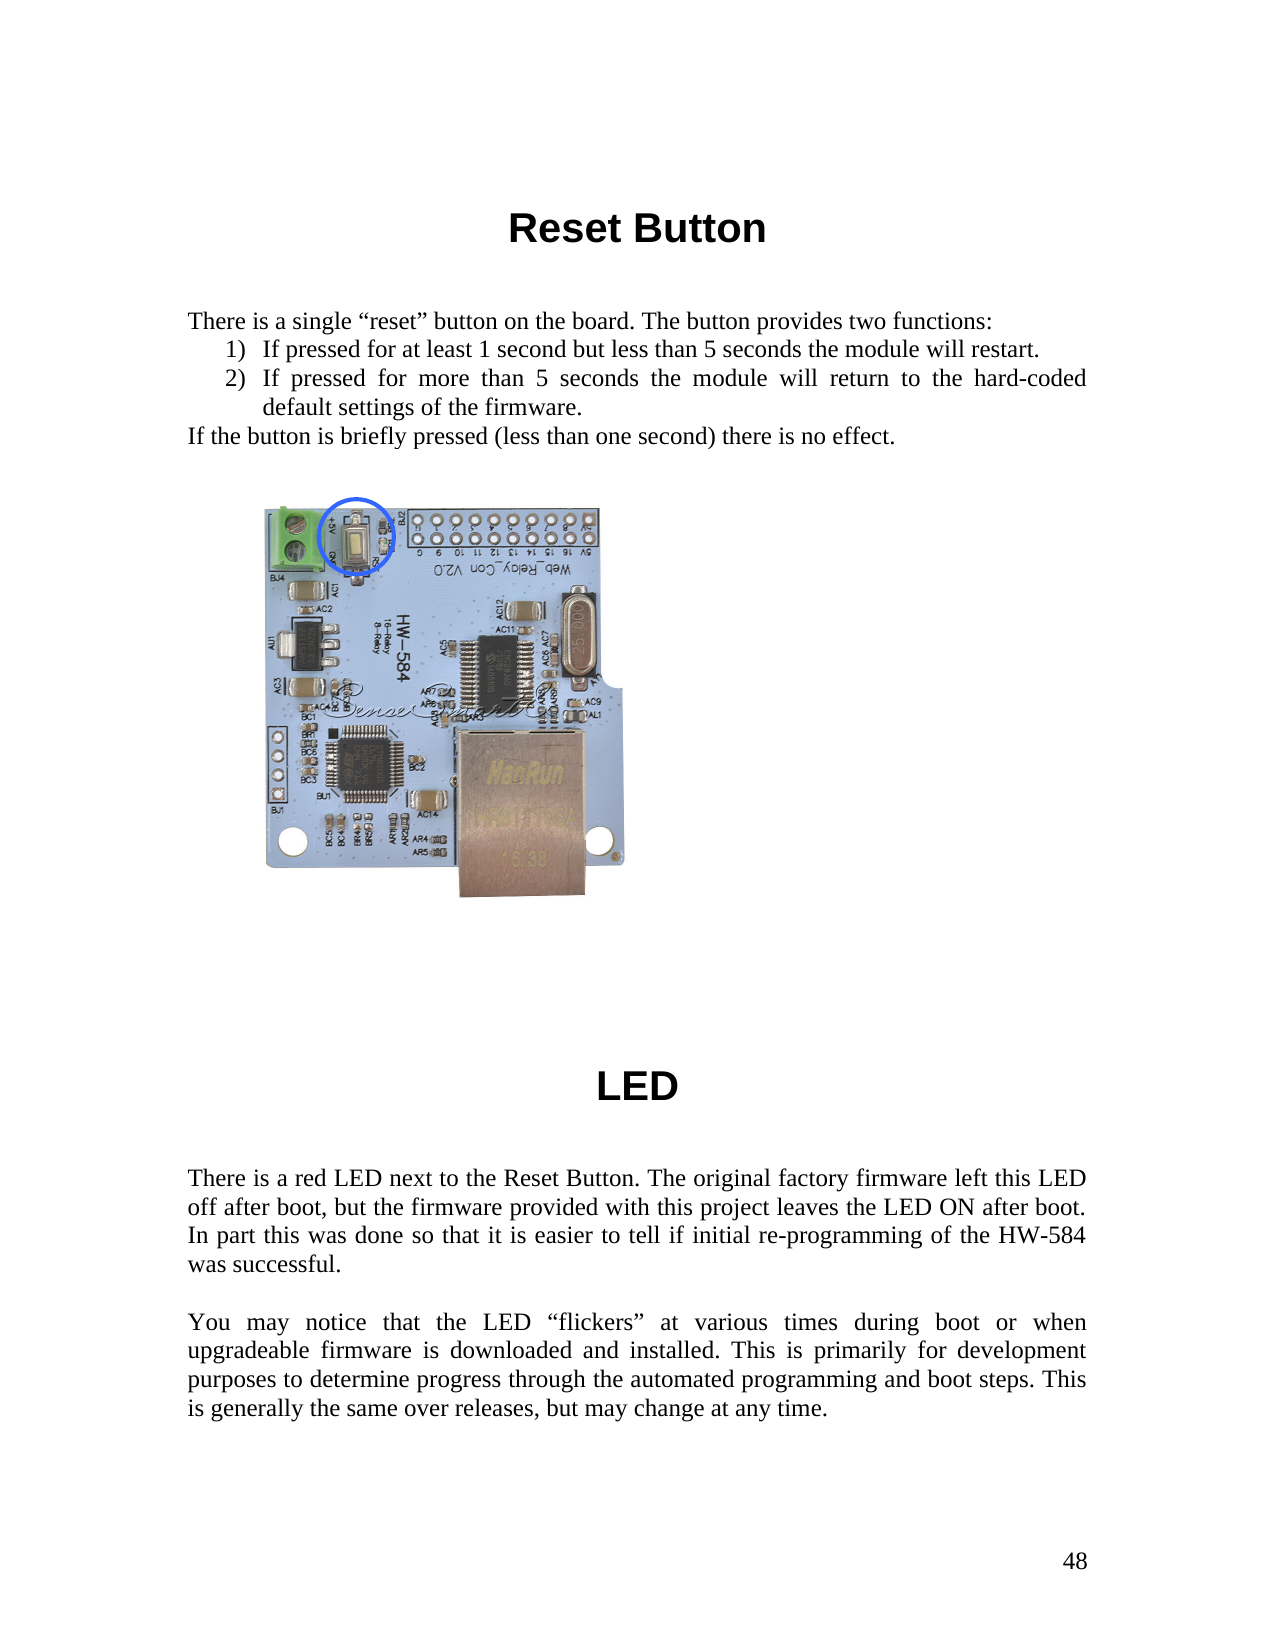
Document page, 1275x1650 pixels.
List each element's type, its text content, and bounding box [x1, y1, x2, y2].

subtitle Reset Button [187, 204, 1087, 252]
subtitle LED [187, 1061, 1087, 1109]
picture [187, 449, 688, 950]
text You may notice that the LED “flickers” at various times during boot or when upgradeable firmware is downloaded and installed. This is primarily for development purposes to determine progress through the automated programming and boot steps. This is generally the same over releases, but may change at any time. [187, 1307, 1087, 1422]
text There is a red LED next to the Reset Button. The original factory firmware left this LED off after boot, but the firmware provided with this project leaves the LED ON after boot. In part this was done so that it is easier to tell if initial re-programming of the HW-584 was successful. [187, 1163, 1087, 1278]
list If pressed for more than 5 seconds the module will return to the hard-coded default settings of the firmware. [225, 363, 1087, 421]
text There is a single “reset” button on the board. The button provides two functions: [187, 306, 1087, 334]
text If the button is briefly pressed (less than one second) there is no effect. [187, 421, 1087, 449]
list If pressed for at least 1 second but less than 5 seconds the module will restart. [225, 334, 1087, 363]
